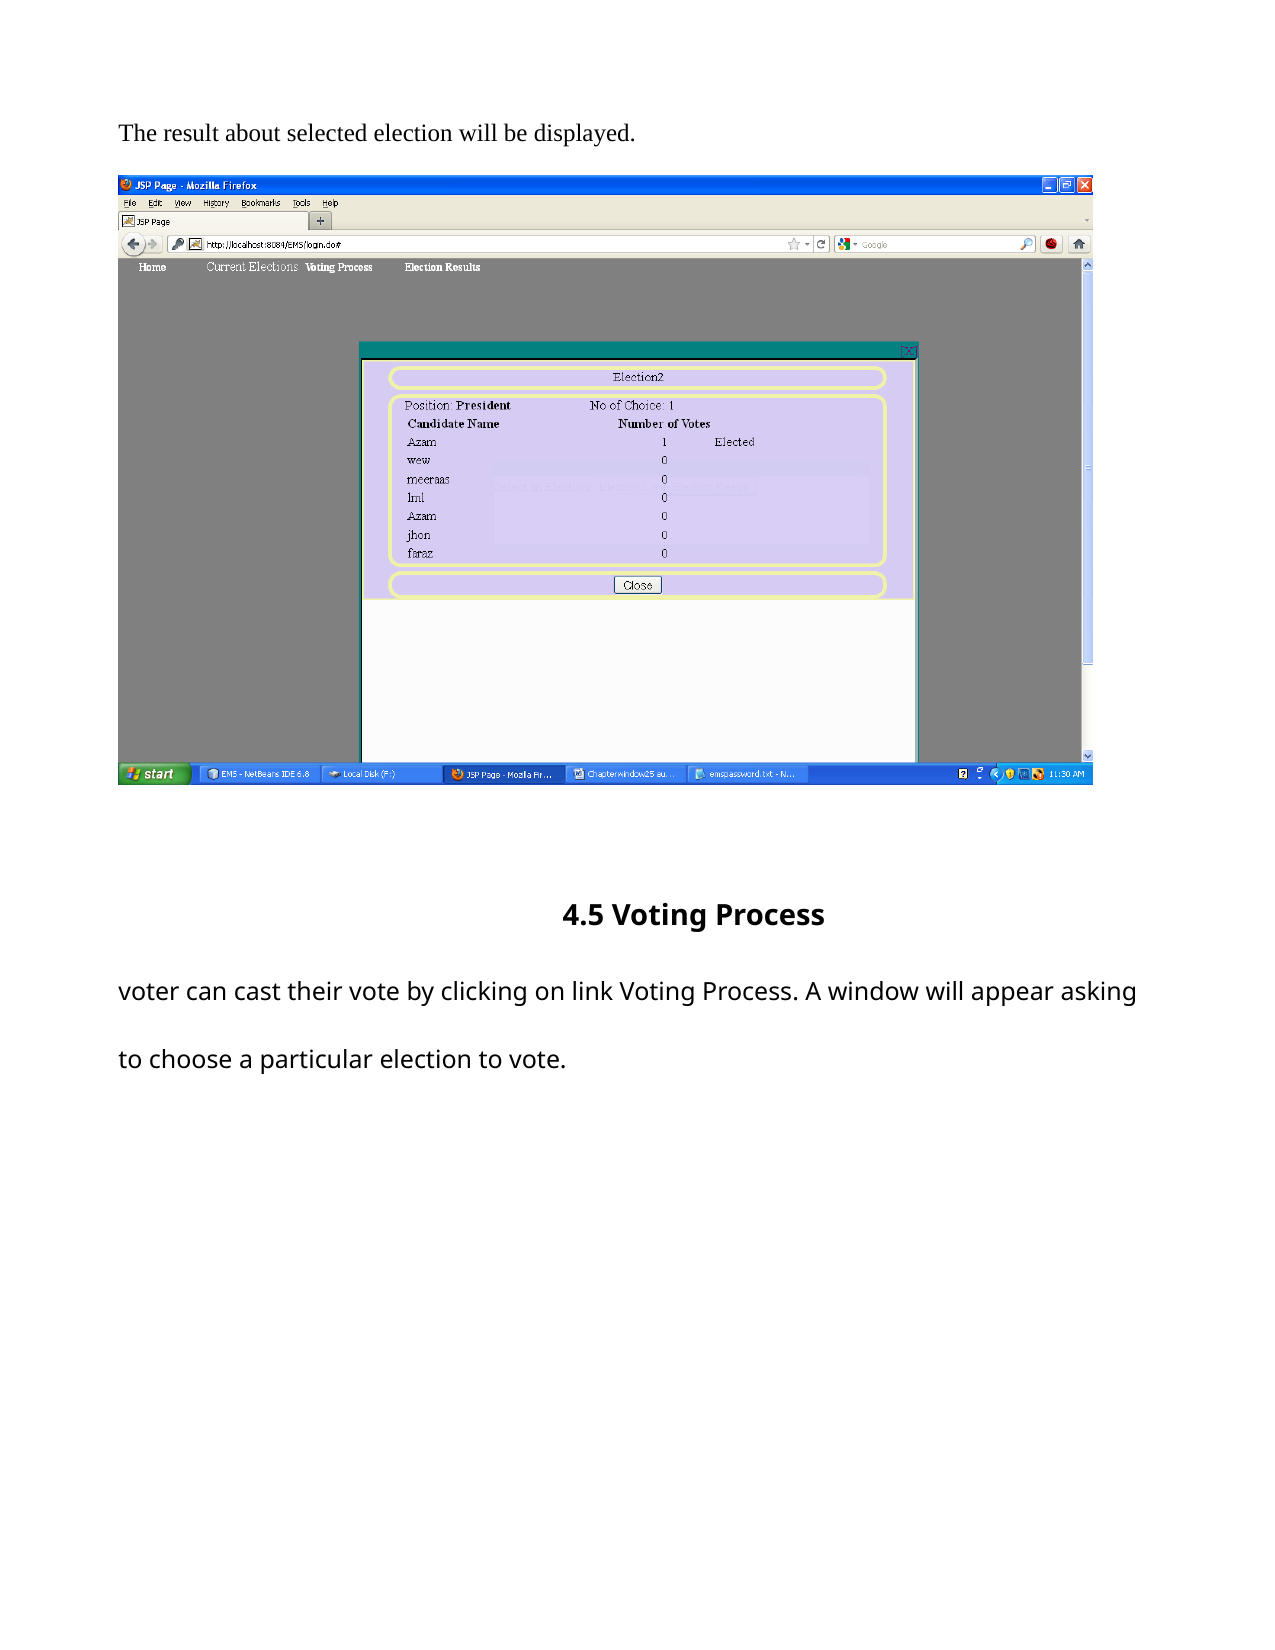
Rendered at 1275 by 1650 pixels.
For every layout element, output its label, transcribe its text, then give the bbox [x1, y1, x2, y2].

text The result about selected election will be displayed. [118, 118, 1157, 147]
picture [118, 175, 1093, 785]
text voter can cast their vote by clicking on link Voting Process. A window will appear asking to choose a particular election to vote. [118, 974, 1157, 1076]
list 4.5 Voting Process [193, 894, 1157, 934]
